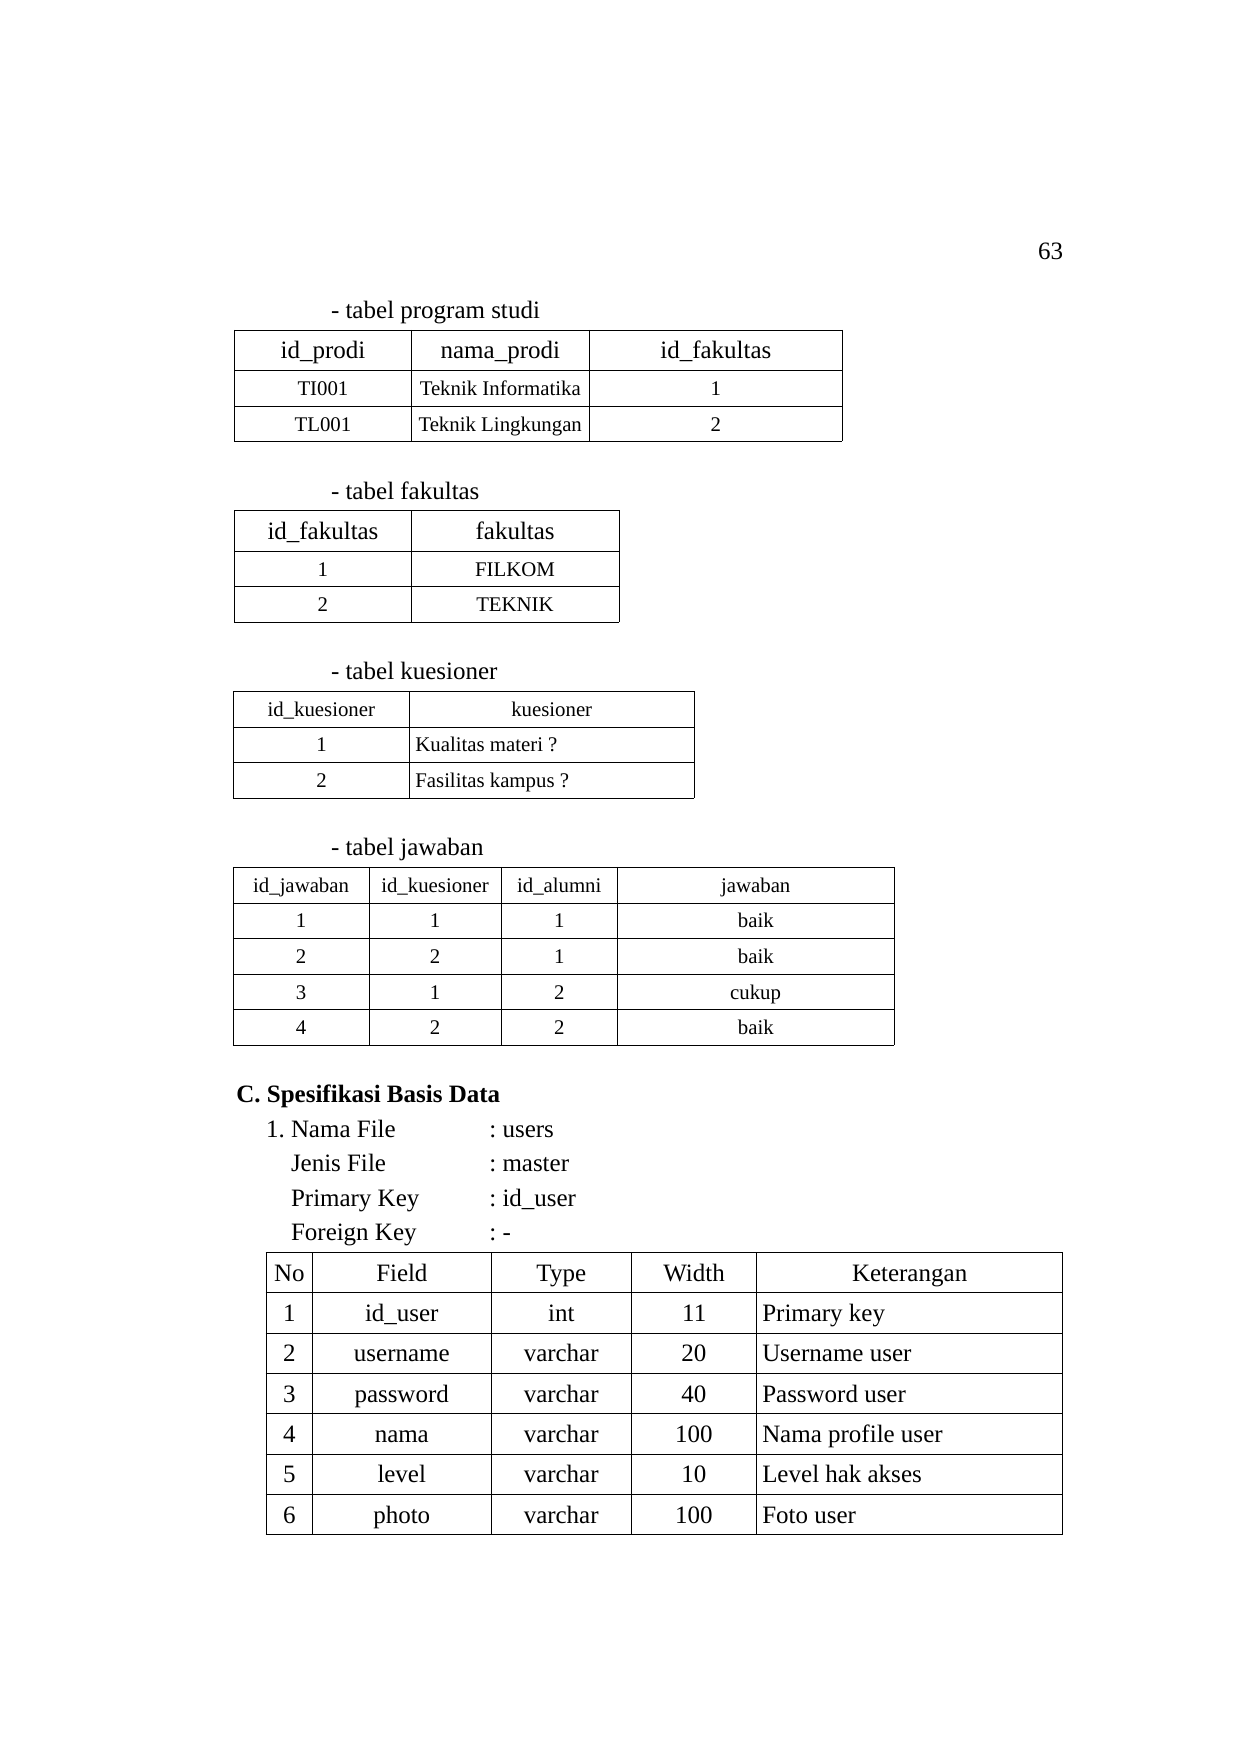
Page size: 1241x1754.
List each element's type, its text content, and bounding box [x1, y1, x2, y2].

table_cell 1 [267, 1293, 312, 1333]
table_cell Teknik Lingkungan [412, 407, 589, 441]
table_header id_alumni [502, 868, 617, 902]
table_cell 3 [234, 975, 369, 1009]
table_cell 2 [502, 975, 617, 1009]
table_cell id_user [313, 1293, 491, 1333]
table_header No [267, 1253, 312, 1292]
table_cell FILKOM [412, 552, 619, 586]
table_cell Foto user [757, 1495, 1062, 1534]
table_header id_fakultas [235, 511, 411, 551]
table_cell 3 [267, 1374, 312, 1413]
table_cell 100 [632, 1495, 756, 1534]
table_cell int [492, 1293, 631, 1333]
table_cell TEKNIK [412, 587, 619, 622]
table_cell Nama profile user [757, 1414, 1062, 1453]
text - tabel fakultas [331, 476, 1063, 504]
table_cell 40 [632, 1374, 756, 1413]
table_cell TL001 [235, 407, 411, 441]
text - tabel program studi [331, 295, 1063, 324]
table_header id_jawaban [234, 868, 369, 902]
table_cell varchar [492, 1495, 631, 1534]
text 1. Nama File : users [266, 1114, 1063, 1143]
table_cell 1 [370, 904, 501, 938]
table_cell 1 [502, 904, 617, 938]
table_header id_fakultas [590, 331, 842, 370]
table_cell 100 [632, 1414, 756, 1453]
table_header id_kuesioner [370, 868, 501, 902]
table_header Type [492, 1253, 631, 1292]
text Primary Key : id_user [266, 1183, 1063, 1212]
table_cell 2 [267, 1334, 312, 1373]
table_header Field [313, 1253, 491, 1292]
table_cell 1 [235, 552, 411, 586]
table_cell 1 [370, 975, 501, 1009]
table_cell username [313, 1334, 491, 1373]
table_cell 1 [234, 728, 409, 762]
table_cell varchar [492, 1334, 631, 1373]
table_header nama_prodi [412, 331, 589, 370]
table_cell 20 [632, 1334, 756, 1373]
table_cell baik [618, 939, 894, 974]
text - tabel kuesioner [331, 656, 1063, 685]
table_cell 1 [590, 371, 842, 406]
table_cell 2 [234, 939, 369, 974]
table_header id_prodi [235, 331, 411, 370]
table_cell 2 [370, 1010, 501, 1045]
table_header kuesioner [410, 692, 694, 727]
table_cell 11 [632, 1293, 756, 1333]
table_cell Kualitas materi ? [410, 728, 694, 762]
table_cell Fasilitas kampus ? [410, 763, 694, 798]
table_cell baik [618, 1010, 894, 1045]
table_cell varchar [492, 1455, 631, 1494]
table_cell 5 [267, 1455, 312, 1494]
table_cell 10 [632, 1455, 756, 1494]
table_cell 2 [370, 939, 501, 974]
table_header jawaban [618, 868, 894, 902]
table_cell TI001 [235, 371, 411, 406]
table_cell Password user [757, 1374, 1062, 1413]
table_cell password [313, 1374, 491, 1413]
text C. Spesifikasi Basis Data [236, 1079, 1063, 1108]
table_cell Primary key [757, 1293, 1062, 1333]
table_header fakultas [412, 511, 619, 551]
table_cell 2 [590, 407, 842, 441]
table_cell 2 [234, 763, 409, 798]
table_cell Username user [757, 1334, 1062, 1373]
table_header id_kuesioner [234, 692, 409, 727]
table_cell nama [313, 1414, 491, 1453]
table_cell 1 [502, 939, 617, 974]
table_cell 1 [234, 904, 369, 938]
table_cell photo [313, 1495, 491, 1534]
table_header Width [632, 1253, 756, 1292]
table_cell baik [618, 904, 894, 938]
table_cell Level hak akses [757, 1455, 1062, 1494]
text Jenis File : master [266, 1148, 1063, 1177]
table_cell varchar [492, 1374, 631, 1413]
table_cell 6 [267, 1495, 312, 1534]
table_header Keterangan [757, 1253, 1062, 1292]
text - tabel jawaban [331, 832, 1063, 861]
table_cell 4 [267, 1414, 312, 1453]
text Foreign Key : - [266, 1217, 1063, 1246]
table_cell Teknik Informatika [412, 371, 589, 406]
table_cell cukup [618, 975, 894, 1009]
table_cell 2 [502, 1010, 617, 1045]
table_cell level [313, 1455, 491, 1494]
table_cell 4 [234, 1010, 369, 1045]
table_cell 2 [235, 587, 411, 622]
table_cell varchar [492, 1414, 631, 1453]
